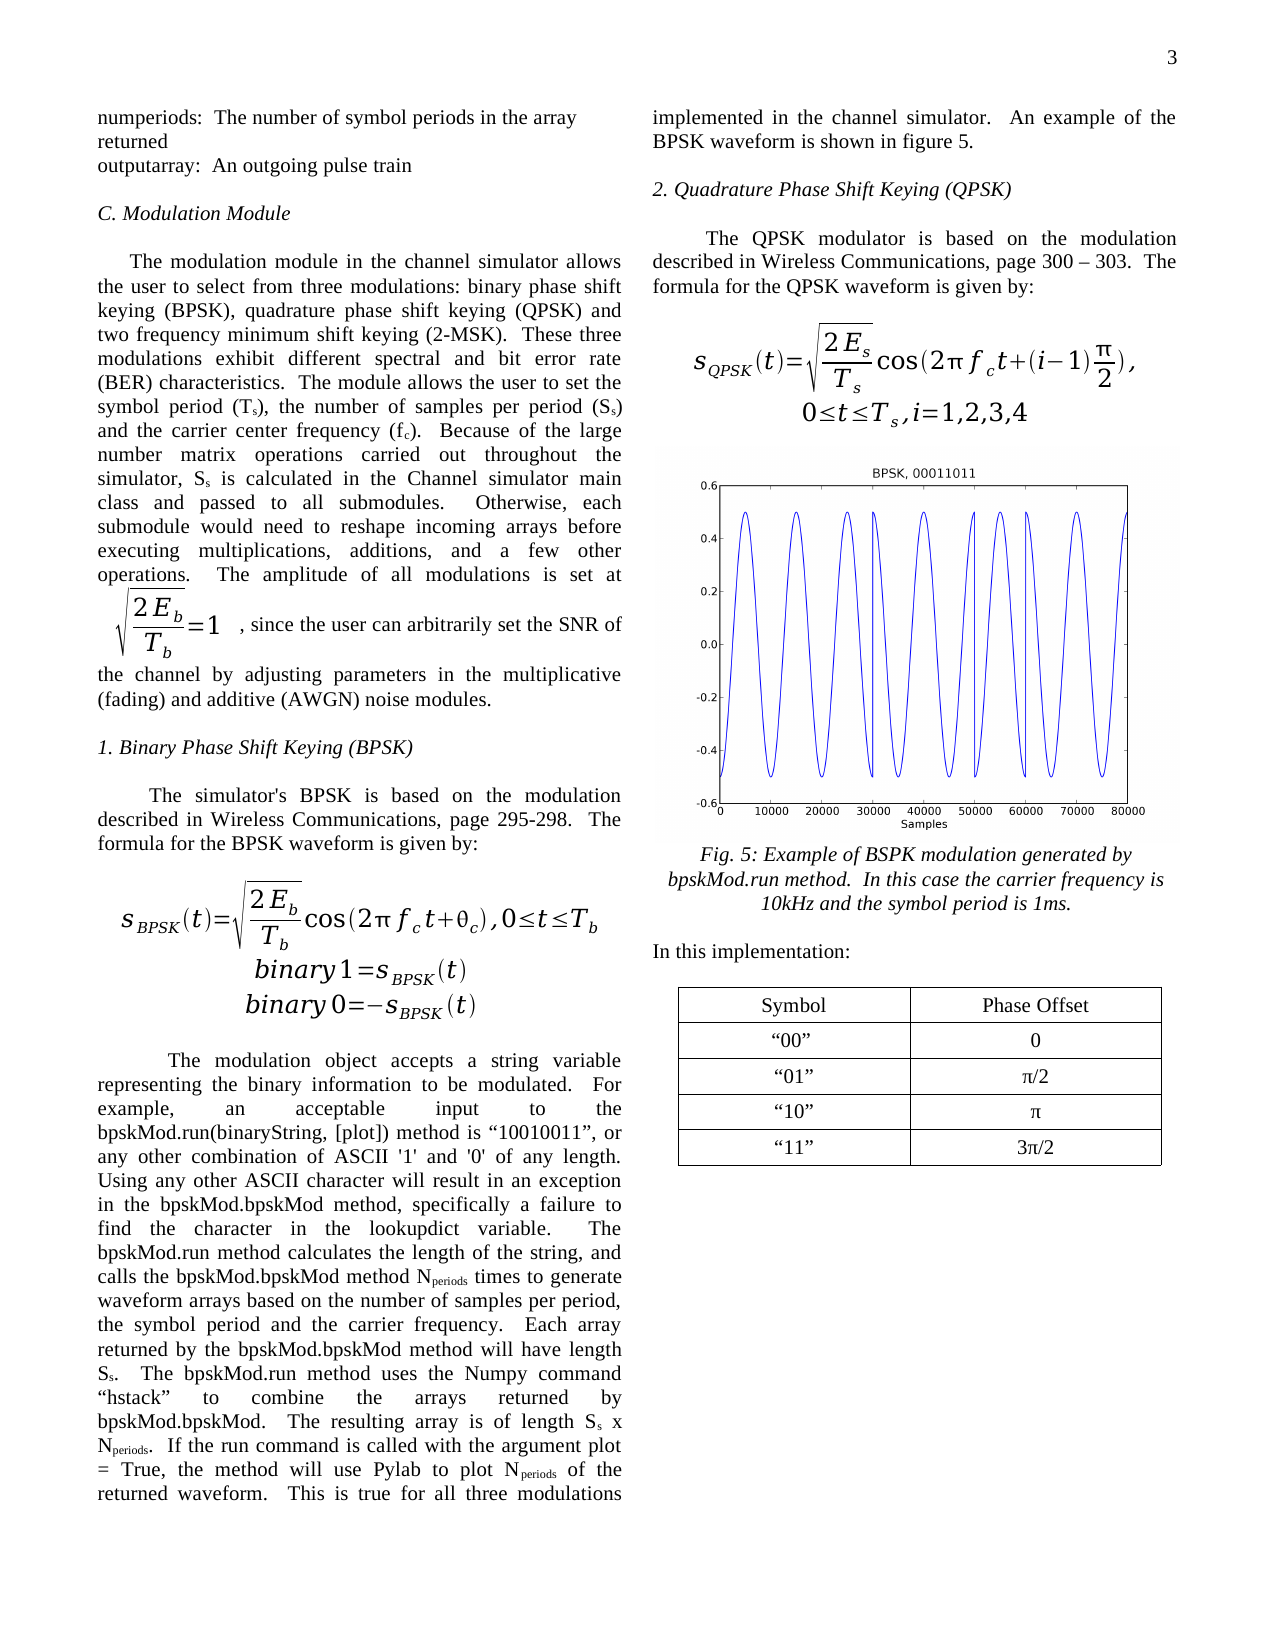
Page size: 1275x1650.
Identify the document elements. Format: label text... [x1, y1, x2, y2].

text C. Modulation Module [97, 201, 622, 225]
table_cell 3π/2 [911, 1130, 1161, 1165]
table_cell π/2 [911, 1059, 1161, 1093]
text The simulator's BPSK is based on the modulation described in Wireless Communications, page 295-298. The formula for the BPSK waveform is given by: [97, 783, 622, 855]
table_cell 0 [911, 1023, 1161, 1058]
table_header Phase Offset [911, 988, 1161, 1022]
table_cell “11” [679, 1130, 910, 1165]
text 2. Quadrature Phase Shift Keying (QPSK) [652, 177, 1177, 201]
table_cell π [911, 1095, 1161, 1129]
text implemented in the channel simulator. An example of the BPSK waveform is shown in figure 5. [652, 105, 1177, 153]
table_cell “00” [679, 1023, 910, 1058]
table_cell “01” [679, 1059, 910, 1093]
text In this implementation: [652, 938, 1177, 963]
text 1. Binary Phase Shift Keying (BPSK) [97, 734, 622, 758]
table_cell “10” [679, 1095, 910, 1129]
text Fig. 5: Example of BSPK modulation generated by bpskMod.run method. In this case the carrier frequency is 10kHz and the symbol period is 1ms. [655, 843, 1180, 914]
text The modulation object accepts a string variable representing the binary information to be modulated. For example, an acceptable input to the bpskMod.run(binaryString, [plot]) method is “10010011”, or any other combination of ASCII '1' and '0' of any length. Using any other ASCII character will result in an exception in the bpskMod.bpskMod method, specifically a failure to find the character in the lookupdict variable. The bpskMod.run method calculates the length of the string, and calls the bpskMod.bpskMod method Nperiods times to generate waveform arrays based on the number of samples per period, the symbol period and the carrier frequency. Each array returned by the bpskMod.bpskMod method will have length Ss. The bpskMod.run method uses the Numpy command “hstack” to combine the arrays returned by bpskMod.bpskMod. The resulting array is of length Ss x Nperiods. If the run command is called with the argument plot = True, the method will use Pylab to plot Nperiods of the returned waveform. This is true for all three modulations [97, 1048, 622, 1505]
text The modulation module in the channel simulator allows the user to select from three modulations: binary phase shift keying (BPSK), quadrature phase shift keying (QPSK) and two frequency minimum shift keying (2-MSK). These three modulations exhibit different spectral and bit error rate (BER) characteristics. The module allows the user to set the symbol period (Ts), the number of samples per period (Ss) and the carrier center frequency (fc). Because of the large number matrix operations carried out throughout the simulator, Ss is calculated in the Channel simulator main class and passed to all submodules. Otherwise, each submodule would need to reshape incoming arrays before executing multiplications, additions, and a few other operations. The amplitude of all modulations is set at , since the user can arbitrarily set the SNR of the channel by adjusting parameters in the multiplicative (fading) and additive (AWGN) noise modules. [97, 249, 622, 710]
text outputarray: An outgoing pulse train [97, 153, 622, 177]
text numperiods: The number of symbol periods in the array returned [97, 105, 622, 153]
picture [654, 446, 1180, 843]
table_header Symbol [679, 988, 910, 1022]
text The QPSK modulator is based on the modulation described in Wireless Communications, page 300 – 303. The formula for the QPSK waveform is given by: [652, 225, 1177, 297]
